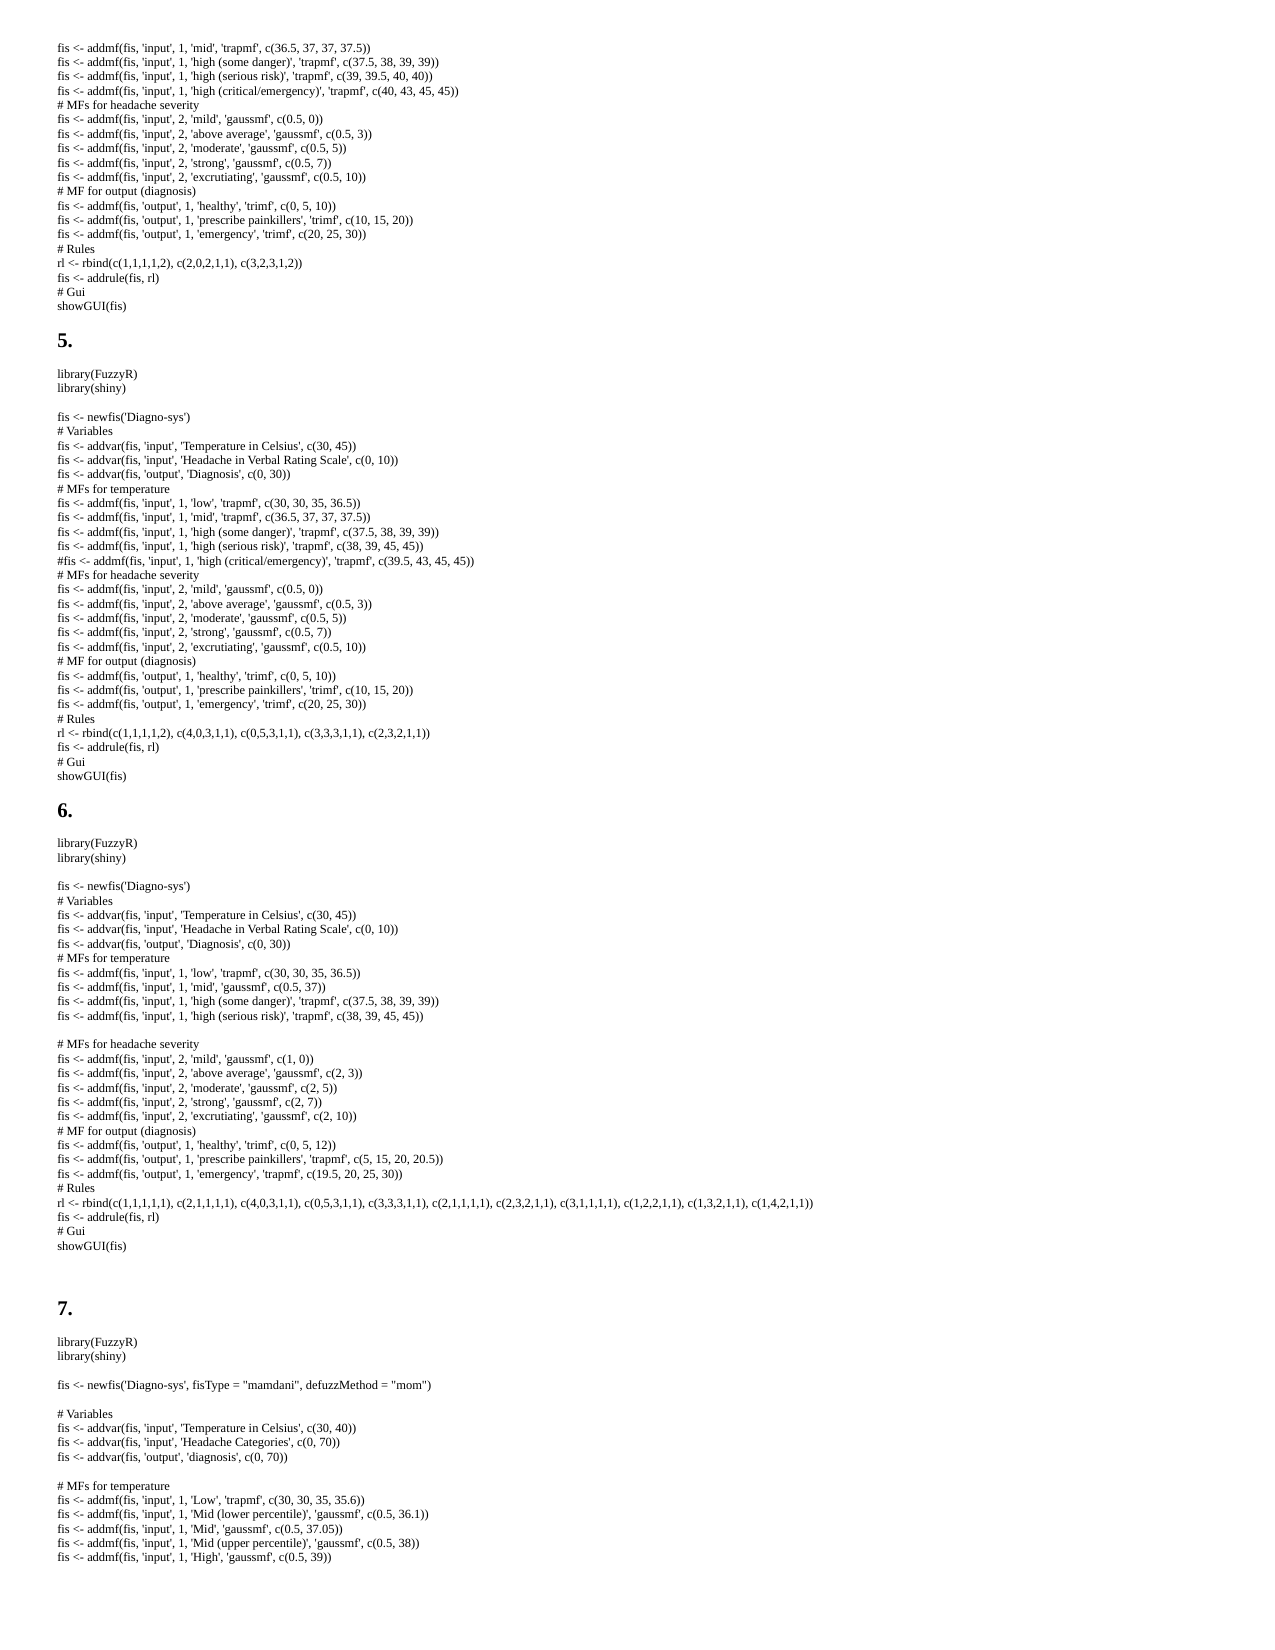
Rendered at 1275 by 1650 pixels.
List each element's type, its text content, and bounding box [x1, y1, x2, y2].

text 5. [57, 328, 1221, 352]
text fis <- newfis('Diagno-sys', fisType = "mamdani", defuzzMethod = "mom") [57, 1378, 1221, 1392]
text library(FuzzyR) [57, 366, 1221, 381]
text # Rules [57, 1181, 1221, 1195]
text fis <- addmf(fis, 'input', 2, 'excrutiating', 'gaussmf', c(2, 10)) [57, 1109, 1221, 1123]
text fis <- addmf(fis, 'input', 2, 'moderate', 'gaussmf', c(0.5, 5)) [57, 611, 1221, 625]
text fis <- addmf(fis, 'input', 1, 'low', 'trapmf', c(30, 30, 35, 36.5)) [57, 496, 1221, 510]
text library(shiny) [57, 1349, 1221, 1363]
text fis <- addmf(fis, 'input', 2, 'excrutiating', 'gaussmf', c(0.5, 10)) [57, 639, 1221, 654]
text fis <- addmf(fis, 'input', 1, 'Mid', 'gaussmf', c(0.5, 37.05)) [57, 1521, 1221, 1536]
text fis <- addmf(fis, 'input', 2, 'strong', 'gaussmf', c(2, 7)) [57, 1095, 1221, 1109]
text fis <- addmf(fis, 'output', 1, 'healthy', 'trimf', c(0, 5, 10)) [57, 198, 1221, 213]
text fis <- addrule(fis, rl) [57, 270, 1221, 285]
text fis <- newfis('Diagno-sys') [57, 409, 1221, 424]
text fis <- addmf(fis, 'input', 1, 'high (serious risk)', 'trapmf', c(38, 39, 45, 45)) [57, 539, 1221, 553]
text fis <- addmf(fis, 'input', 1, 'low', 'trapmf', c(30, 30, 35, 36.5)) [57, 965, 1221, 980]
text library(shiny) [57, 381, 1221, 395]
text fis <- addmf(fis, 'input', 2, 'moderate', 'gaussmf', c(2, 5)) [57, 1080, 1221, 1095]
text # Gui [57, 285, 1221, 299]
text fis <- addmf(fis, 'input', 1, 'Low', 'trapmf', c(30, 30, 35, 35.6)) [57, 1493, 1221, 1507]
text fis <- addmf(fis, 'input', 1, 'high (some danger)', 'trapmf', c(37.5, 38, 39, 39)) [57, 524, 1221, 539]
text fis <- addmf(fis, 'input', 1, 'Mid (upper percentile)', 'gaussmf', c(0.5, 38)) [57, 1536, 1221, 1550]
text # MFs for headache severity [57, 98, 1221, 112]
text rl <- rbind(c(1,1,1,1,2), c(2,0,2,1,1), c(3,2,3,1,2)) [57, 256, 1221, 270]
text showGUI(fis) [57, 1238, 1221, 1253]
text fis <- addrule(fis, rl) [57, 740, 1221, 754]
text # Gui [57, 754, 1221, 769]
text fis <- addvar(fis, 'output', 'Diagnosis', c(0, 30)) [57, 937, 1221, 951]
text fis <- addvar(fis, 'input', 'Temperature in Celsius', c(30, 40)) [57, 1421, 1221, 1435]
text fis <- addmf(fis, 'input', 2, 'above average', 'gaussmf', c(0.5, 3)) [57, 596, 1221, 611]
text fis <- addvar(fis, 'output', 'Diagnosis', c(0, 30)) [57, 467, 1221, 481]
text # MFs for temperature [57, 1478, 1221, 1493]
text fis <- addvar(fis, 'input', 'Temperature in Celsius', c(30, 45)) [57, 438, 1221, 453]
text # MF for output (diagnosis) [57, 654, 1221, 668]
text #fis <- addmf(fis, 'input', 1, 'high (critical/emergency)', 'trapmf', c(39.5, 43, 45, 45)) [57, 553, 1221, 568]
text # Variables [57, 893, 1221, 908]
text fis <- addmf(fis, 'input', 1, 'Mid (lower percentile)', 'gaussmf', c(0.5, 36.1)) [57, 1507, 1221, 1521]
text rl <- rbind(c(1,1,1,1,2), c(4,0,3,1,1), c(0,5,3,1,1), c(3,3,3,1,1), c(2,3,2,1,1)) [57, 726, 1221, 740]
text fis <- addrule(fis, rl) [57, 1210, 1221, 1224]
text showGUI(fis) [57, 769, 1221, 783]
text fis <- addvar(fis, 'output', 'diagnosis', c(0, 70)) [57, 1449, 1221, 1464]
text fis <- addmf(fis, 'output', 1, 'prescribe painkillers', 'trimf', c(10, 15, 20)) [57, 683, 1221, 697]
text fis <- addmf(fis, 'output', 1, 'emergency', 'trimf', c(20, 25, 30)) [57, 697, 1221, 711]
text fis <- addvar(fis, 'input', 'Headache in Verbal Rating Scale', c(0, 10)) [57, 922, 1221, 937]
text fis <- addvar(fis, 'input', 'Temperature in Celsius', c(30, 45)) [57, 908, 1221, 922]
text # MFs for headache severity [57, 568, 1221, 582]
text fis <- addmf(fis, 'output', 1, 'prescribe painkillers', 'trapmf', c(5, 15, 20, 20.5)) [57, 1152, 1221, 1167]
text fis <- addmf(fis, 'input', 2, 'above average', 'gaussmf', c(0.5, 3)) [57, 127, 1221, 141]
text 7. [57, 1296, 1221, 1320]
text # Rules [57, 711, 1221, 726]
text library(FuzzyR) [57, 1334, 1221, 1349]
text fis <- addmf(fis, 'input', 2, 'mild', 'gaussmf', c(0.5, 0)) [57, 582, 1221, 596]
text fis <- addmf(fis, 'input', 2, 'mild', 'gaussmf', c(1, 0)) [57, 1052, 1221, 1066]
text fis <- addmf(fis, 'input', 2, 'strong', 'gaussmf', c(0.5, 7)) [57, 155, 1221, 170]
text fis <- addmf(fis, 'output', 1, 'emergency', 'trimf', c(20, 25, 30)) [57, 227, 1221, 242]
text fis <- addmf(fis, 'input', 2, 'excrutiating', 'gaussmf', c(0.5, 10)) [57, 170, 1221, 184]
text fis <- addvar(fis, 'input', 'Headache in Verbal Rating Scale', c(0, 10)) [57, 453, 1221, 467]
text library(FuzzyR) [57, 836, 1221, 850]
text fis <- addmf(fis, 'output', 1, 'healthy', 'trimf', c(0, 5, 12)) [57, 1138, 1221, 1152]
text rl <- rbind(c(1,1,1,1,1), c(2,1,1,1,1), c(4,0,3,1,1), c(0,5,3,1,1), c(3,3,3,1,1), c(2,1,1,1,1), c(2,3,2,1,1), c(3,1,1,1,1), c(1,2,2,1,1), c(1,3,2,1,1), c(1,4,2,1,1)) [57, 1195, 1221, 1210]
text # Variables [57, 1406, 1221, 1421]
text # MFs for headache severity [57, 1037, 1221, 1052]
text fis <- addmf(fis, 'input', 2, 'mild', 'gaussmf', c(0.5, 0)) [57, 112, 1221, 127]
text showGUI(fis) [57, 299, 1221, 313]
text fis <- addvar(fis, 'input', 'Headache Categories', c(0, 70)) [57, 1435, 1221, 1449]
text fis <- addmf(fis, 'output', 1, 'healthy', 'trimf', c(0, 5, 10)) [57, 668, 1221, 683]
text fis <- addmf(fis, 'input', 1, 'mid', 'trapmf', c(36.5, 37, 37, 37.5)) [57, 510, 1221, 524]
text fis <- addmf(fis, 'input', 2, 'moderate', 'gaussmf', c(0.5, 5)) [57, 141, 1221, 155]
text # MFs for temperature [57, 481, 1221, 496]
text fis <- addmf(fis, 'input', 2, 'above average', 'gaussmf', c(2, 3)) [57, 1066, 1221, 1080]
text library(shiny) [57, 850, 1221, 865]
text fis <- addmf(fis, 'input', 1, 'High', 'gaussmf', c(0.5, 39)) [57, 1550, 1221, 1564]
text fis <- addmf(fis, 'input', 2, 'strong', 'gaussmf', c(0.5, 7)) [57, 625, 1221, 639]
text 6. [57, 798, 1221, 822]
text # MFs for temperature [57, 951, 1221, 965]
text fis <- addmf(fis, 'input', 1, 'high (critical/emergency)', 'trapmf', c(40, 43, 45, 45)) [57, 83, 1221, 98]
text # MF for output (diagnosis) [57, 184, 1221, 198]
text fis <- addmf(fis, 'input', 1, 'high (some danger)', 'trapmf', c(37.5, 38, 39, 39)) [57, 55, 1221, 69]
text # Variables [57, 424, 1221, 438]
text fis <- addmf(fis, 'output', 1, 'emergency', 'trapmf', c(19.5, 20, 25, 30)) [57, 1167, 1221, 1181]
text fis <- addmf(fis, 'input', 1, 'high (some danger)', 'trapmf', c(37.5, 38, 39, 39)) [57, 994, 1221, 1008]
text # Rules [57, 242, 1221, 256]
text fis <- addmf(fis, 'input', 1, 'mid', 'trapmf', c(36.5, 37, 37, 37.5)) [57, 40, 1221, 55]
text fis <- addmf(fis, 'input', 1, 'mid', 'gaussmf', c(0.5, 37)) [57, 980, 1221, 994]
text fis <- newfis('Diagno-sys') [57, 879, 1221, 893]
text fis <- addmf(fis, 'input', 1, 'high (serious risk)', 'trapmf', c(38, 39, 45, 45)) [57, 1008, 1221, 1023]
text fis <- addmf(fis, 'input', 1, 'high (serious risk)', 'trapmf', c(39, 39.5, 40, 40)) [57, 69, 1221, 83]
text fis <- addmf(fis, 'output', 1, 'prescribe painkillers', 'trimf', c(10, 15, 20)) [57, 213, 1221, 227]
text # MF for output (diagnosis) [57, 1123, 1221, 1138]
text # Gui [57, 1224, 1221, 1238]
